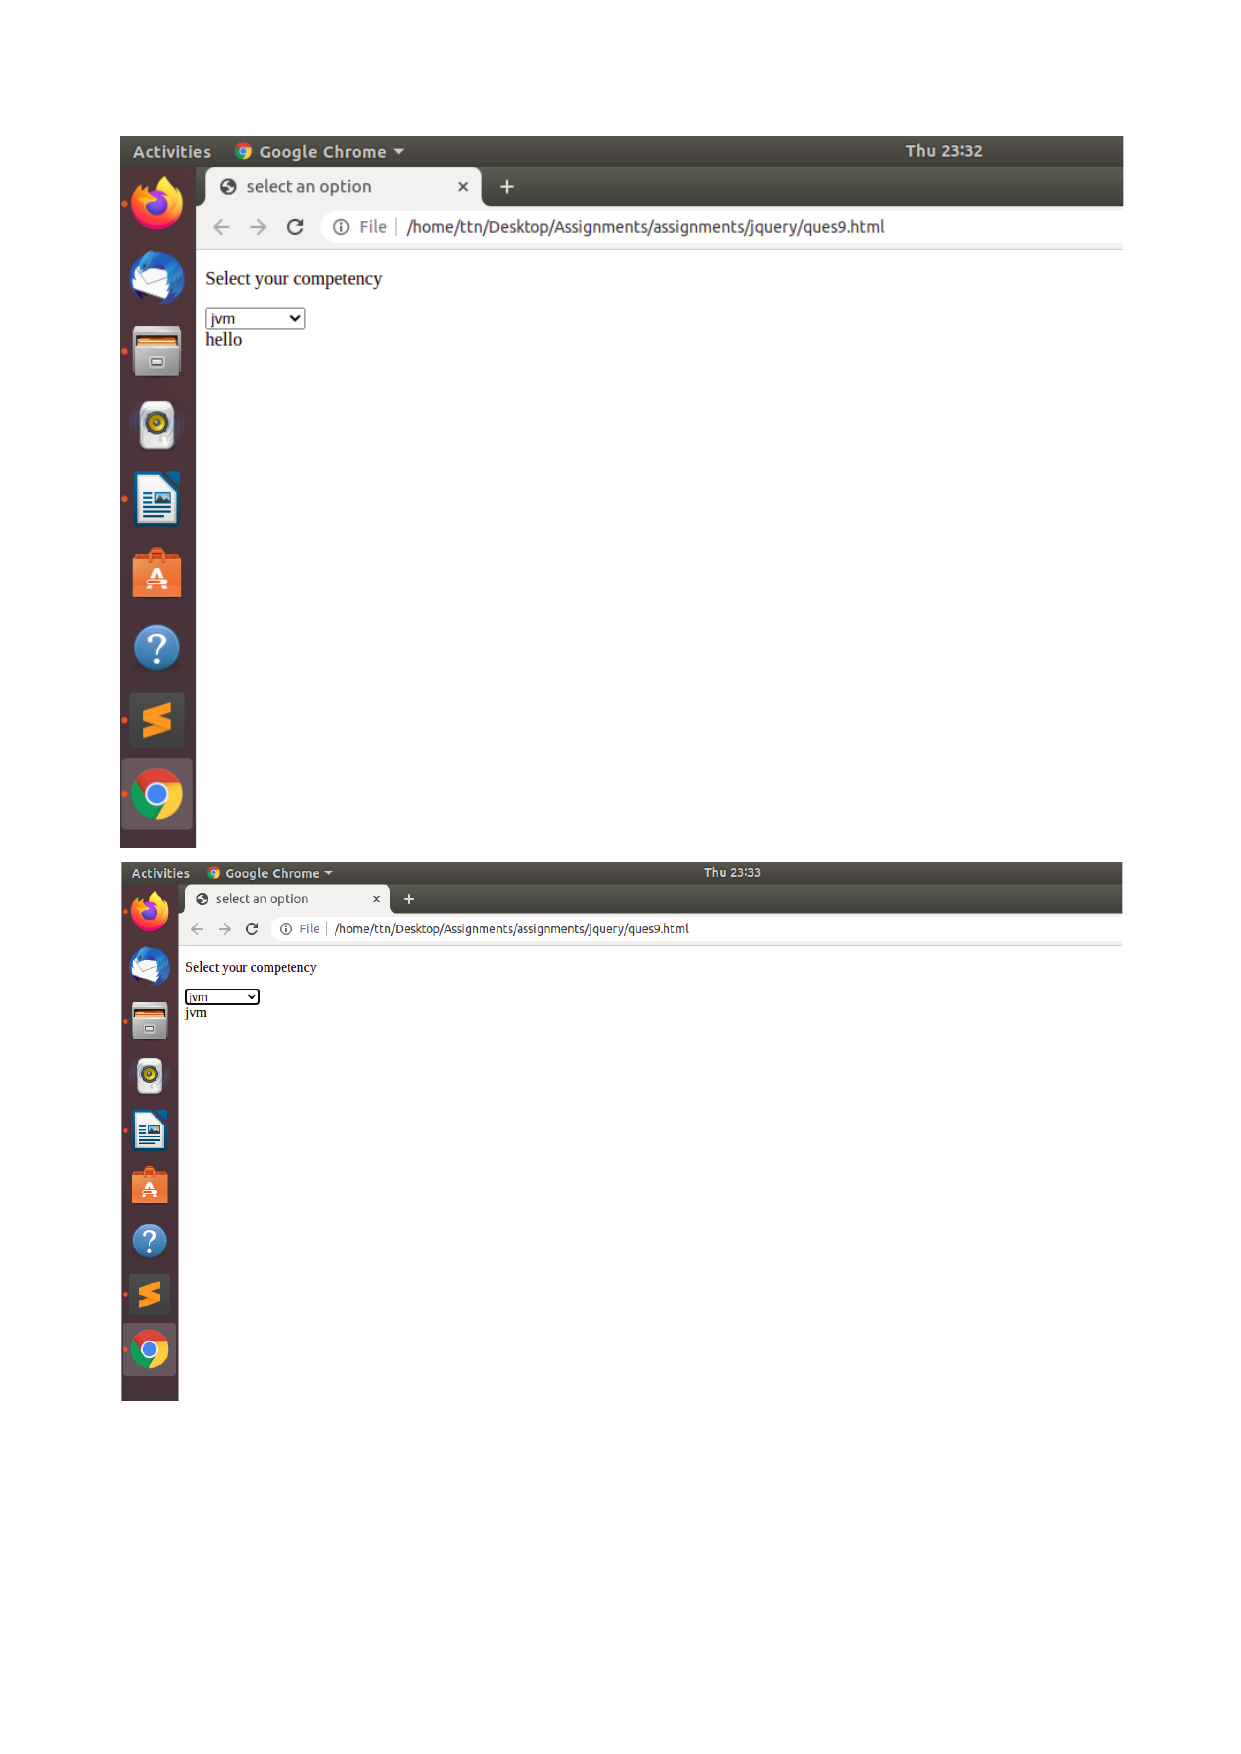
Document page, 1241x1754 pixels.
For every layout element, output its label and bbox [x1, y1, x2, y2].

picture [121, 862, 1123, 1401]
picture [120, 136, 1124, 848]
